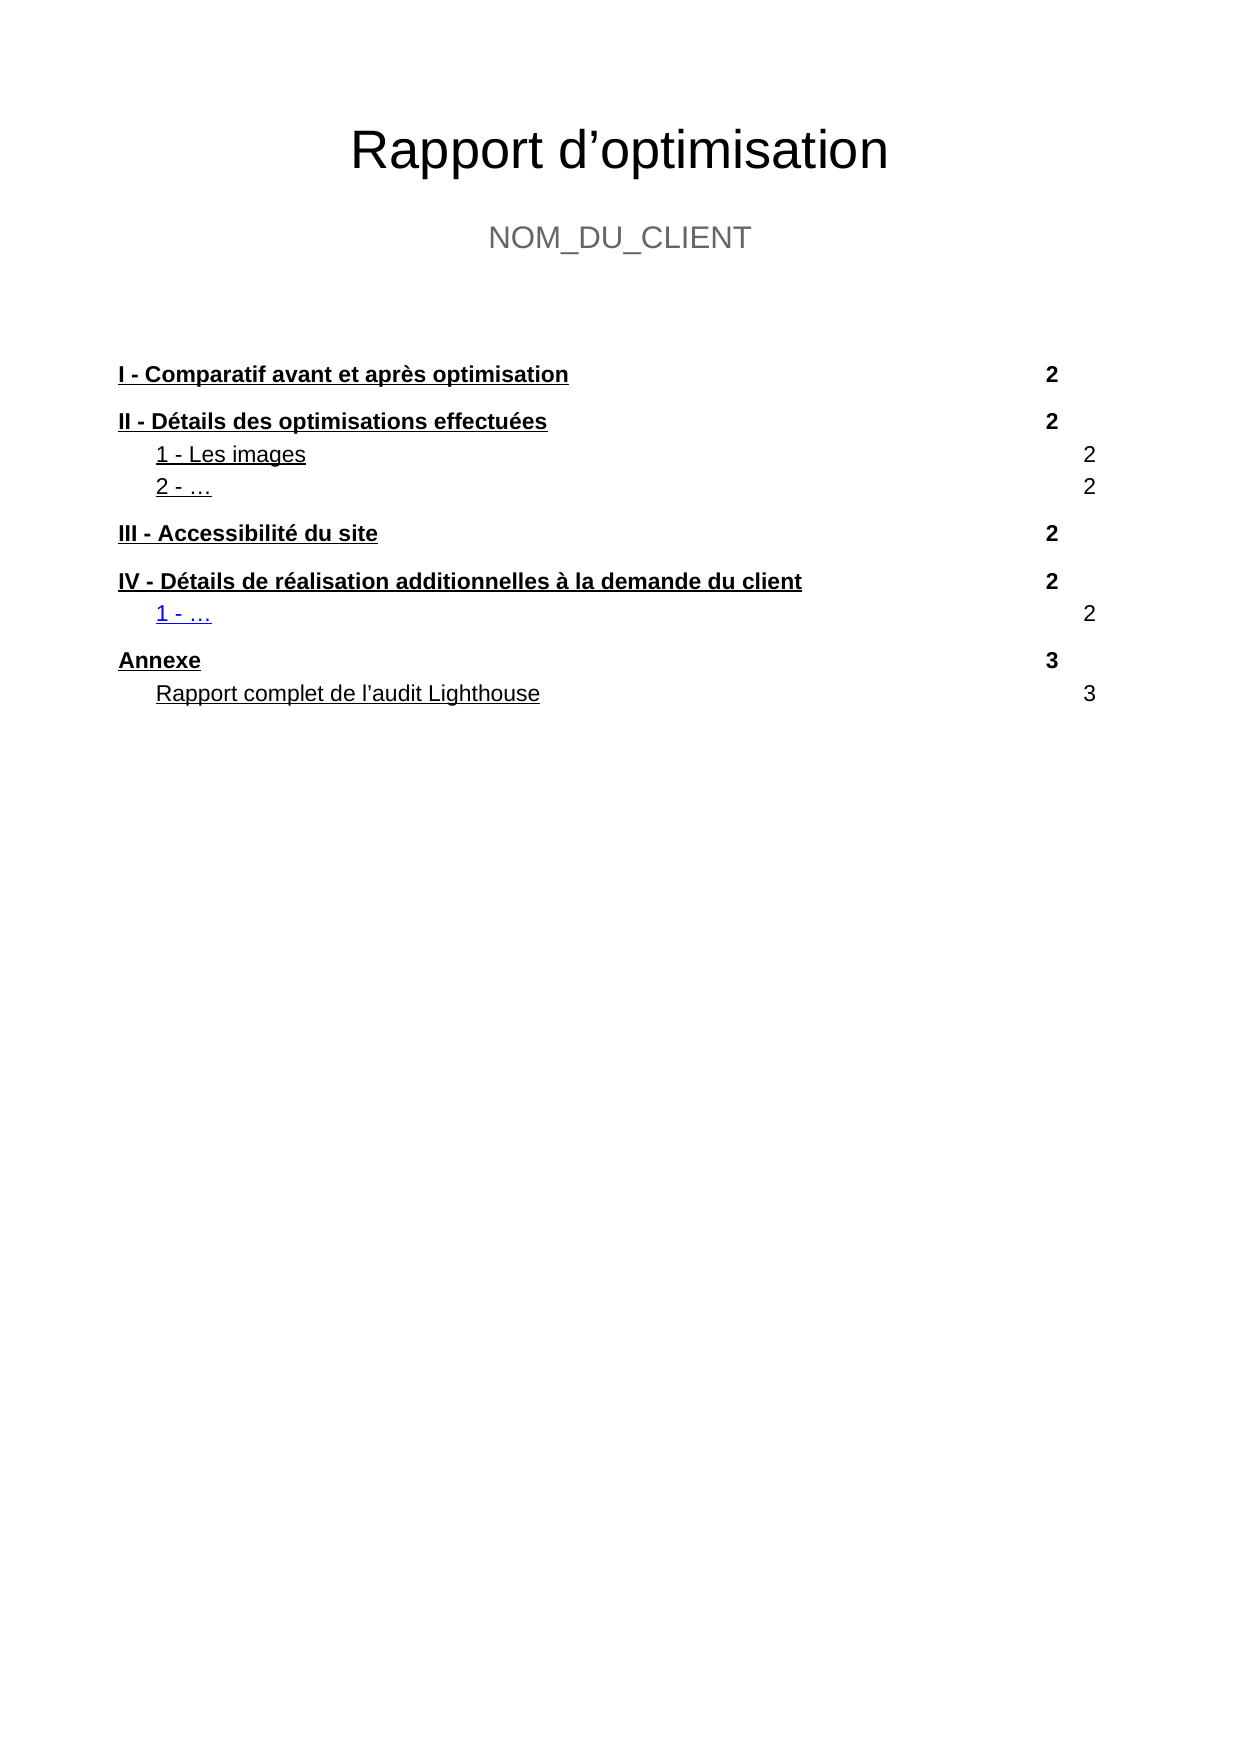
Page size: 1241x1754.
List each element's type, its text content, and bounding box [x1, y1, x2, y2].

text 1 - … 2 [156, 600, 1122, 627]
text IV - Détails de réalisation additionnelles à la demande du client 2 [118, 568, 1122, 594]
text Rapport d’optimisation [118, 118, 1122, 180]
text Annexe 3 [118, 647, 1122, 674]
text 2 - … 2 [156, 473, 1122, 499]
text NOM_DU_CLIENT [118, 219, 1122, 255]
text 1 - Les images 2 [156, 441, 1122, 467]
text III - Accessibilité du site 2 [118, 520, 1122, 547]
text I - Comparatif avant et après optimisation 2 [118, 361, 1122, 387]
text II - Détails des optimisations effectuées 2 [118, 408, 1122, 434]
text Rapport complet de l’audit Lighthouse 3 [156, 680, 1122, 706]
